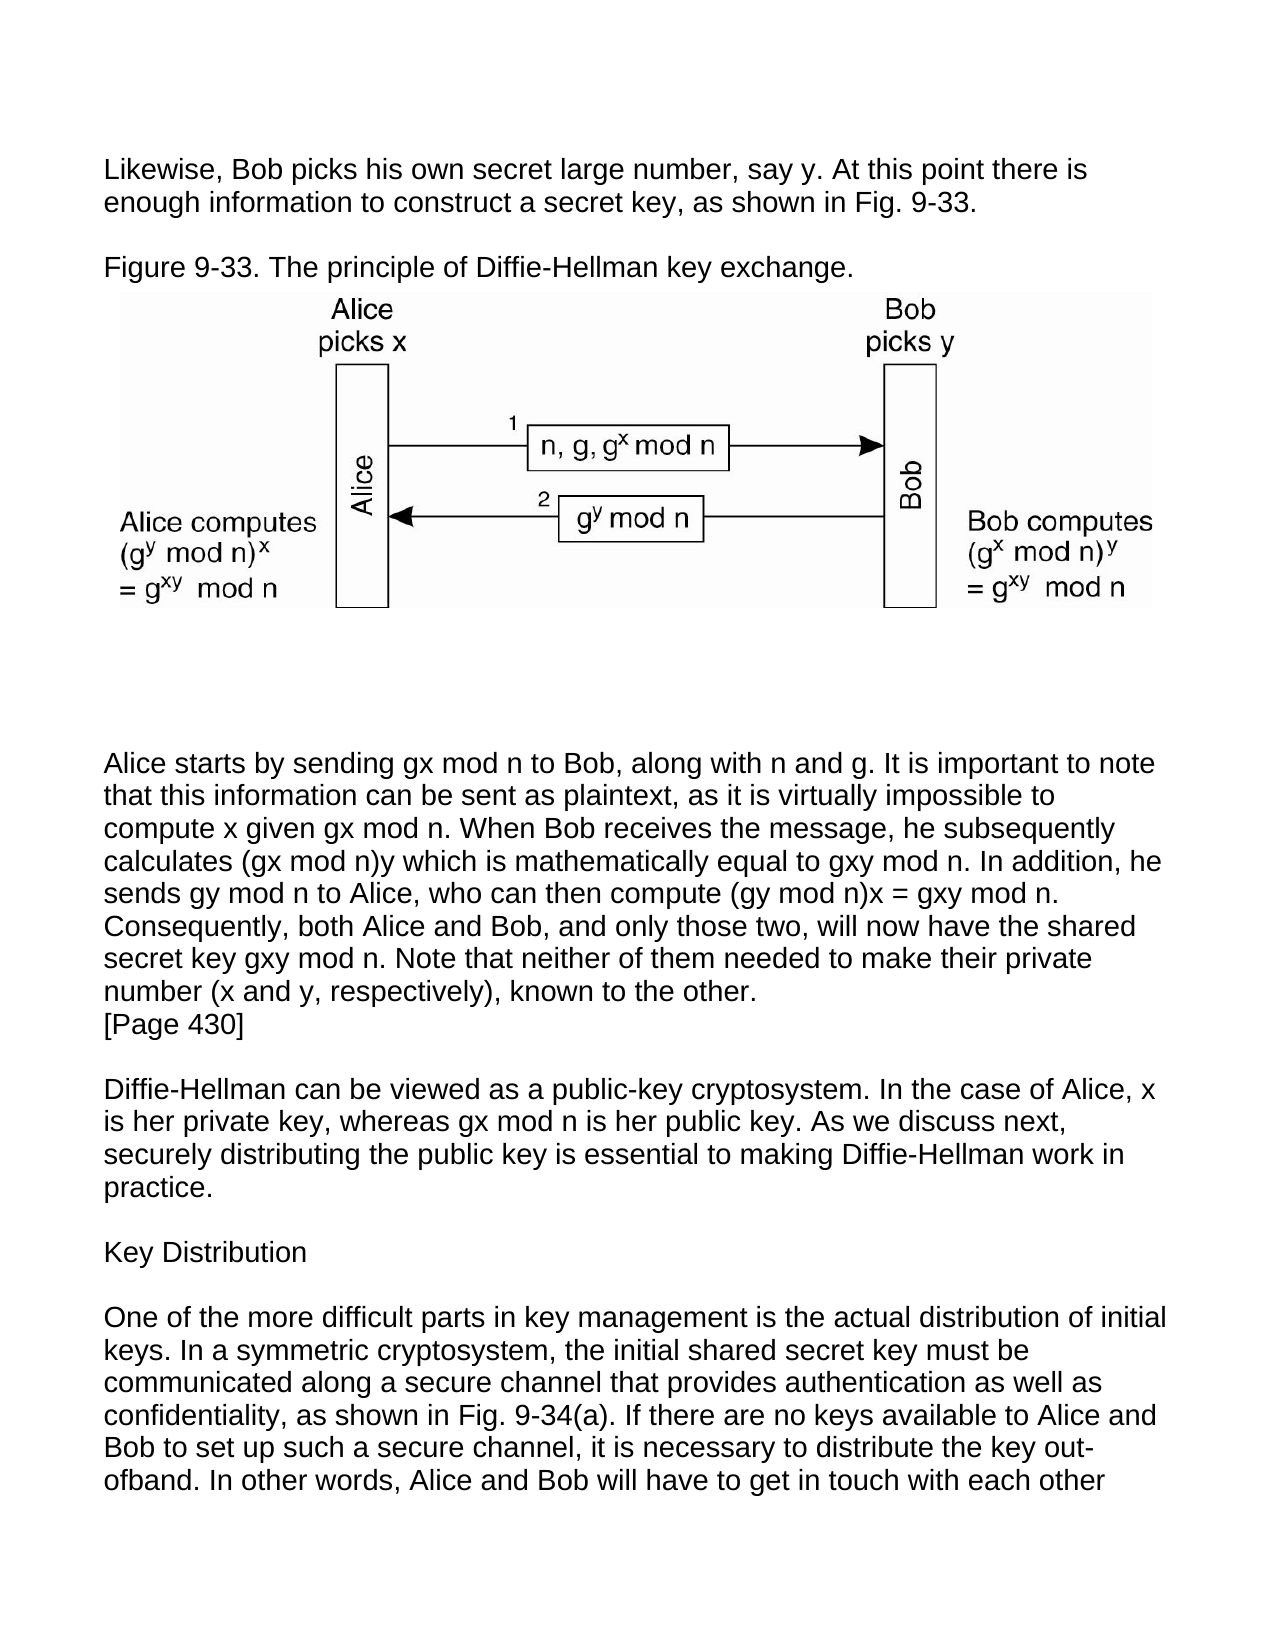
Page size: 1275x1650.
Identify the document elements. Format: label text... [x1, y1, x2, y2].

text Likewise, Bob picks his own secret large number, say y. At this point there is enough information to construct a secret key, as shown in Fig. 9-33. [103, 153, 1172, 218]
text Diffie-Hellman can be viewed as a public-key cryptosystem. In the case of Alice, x is her private key, whereas gx mod n is her public key. As we discuss next, securely distributing the public key is essential to making Diffie-Hellman work in practice. [103, 1073, 1172, 1203]
text One of the more difficult parts in key management is the actual distribution of initial keys. In a symmetric cryptosystem, the initial shared secret key must be communicated along a secure channel that provides authentication as well as confidentiality, as shown in Fig. 9-34(a). If there are no keys available to Alice and Bob to set up such a secure channel, it is necessary to distribute the key out-ofband. In other words, Alice and Bob will have to get in touch with each other [103, 1301, 1172, 1497]
text Key Distribution [103, 1236, 1172, 1268]
text Figure 9-33. The principle of Diffie-Hellman key exchange. [103, 251, 1172, 283]
text [Page 430] [103, 1008, 1172, 1040]
text Alice starts by sending gx mod n to Bob, along with n and g. It is important to note that this information can be sent as plaintext, as it is virtually impossible to compute x given gx mod n. When Bob receives the message, he subsequently calculates (gx mod n)y which is mathematically equal to gxy mod n. In addition, he sends gy mod n to Alice, who can then compute (gy mod n)x = gxy mod n. Consequently, both Alice and Bob, and only those two, will now have the shared secret key gxy mod n. Note that neither of them needed to make their private number (x and y, respectively), known to the other. [103, 747, 1172, 1008]
picture [120, 292, 1153, 608]
